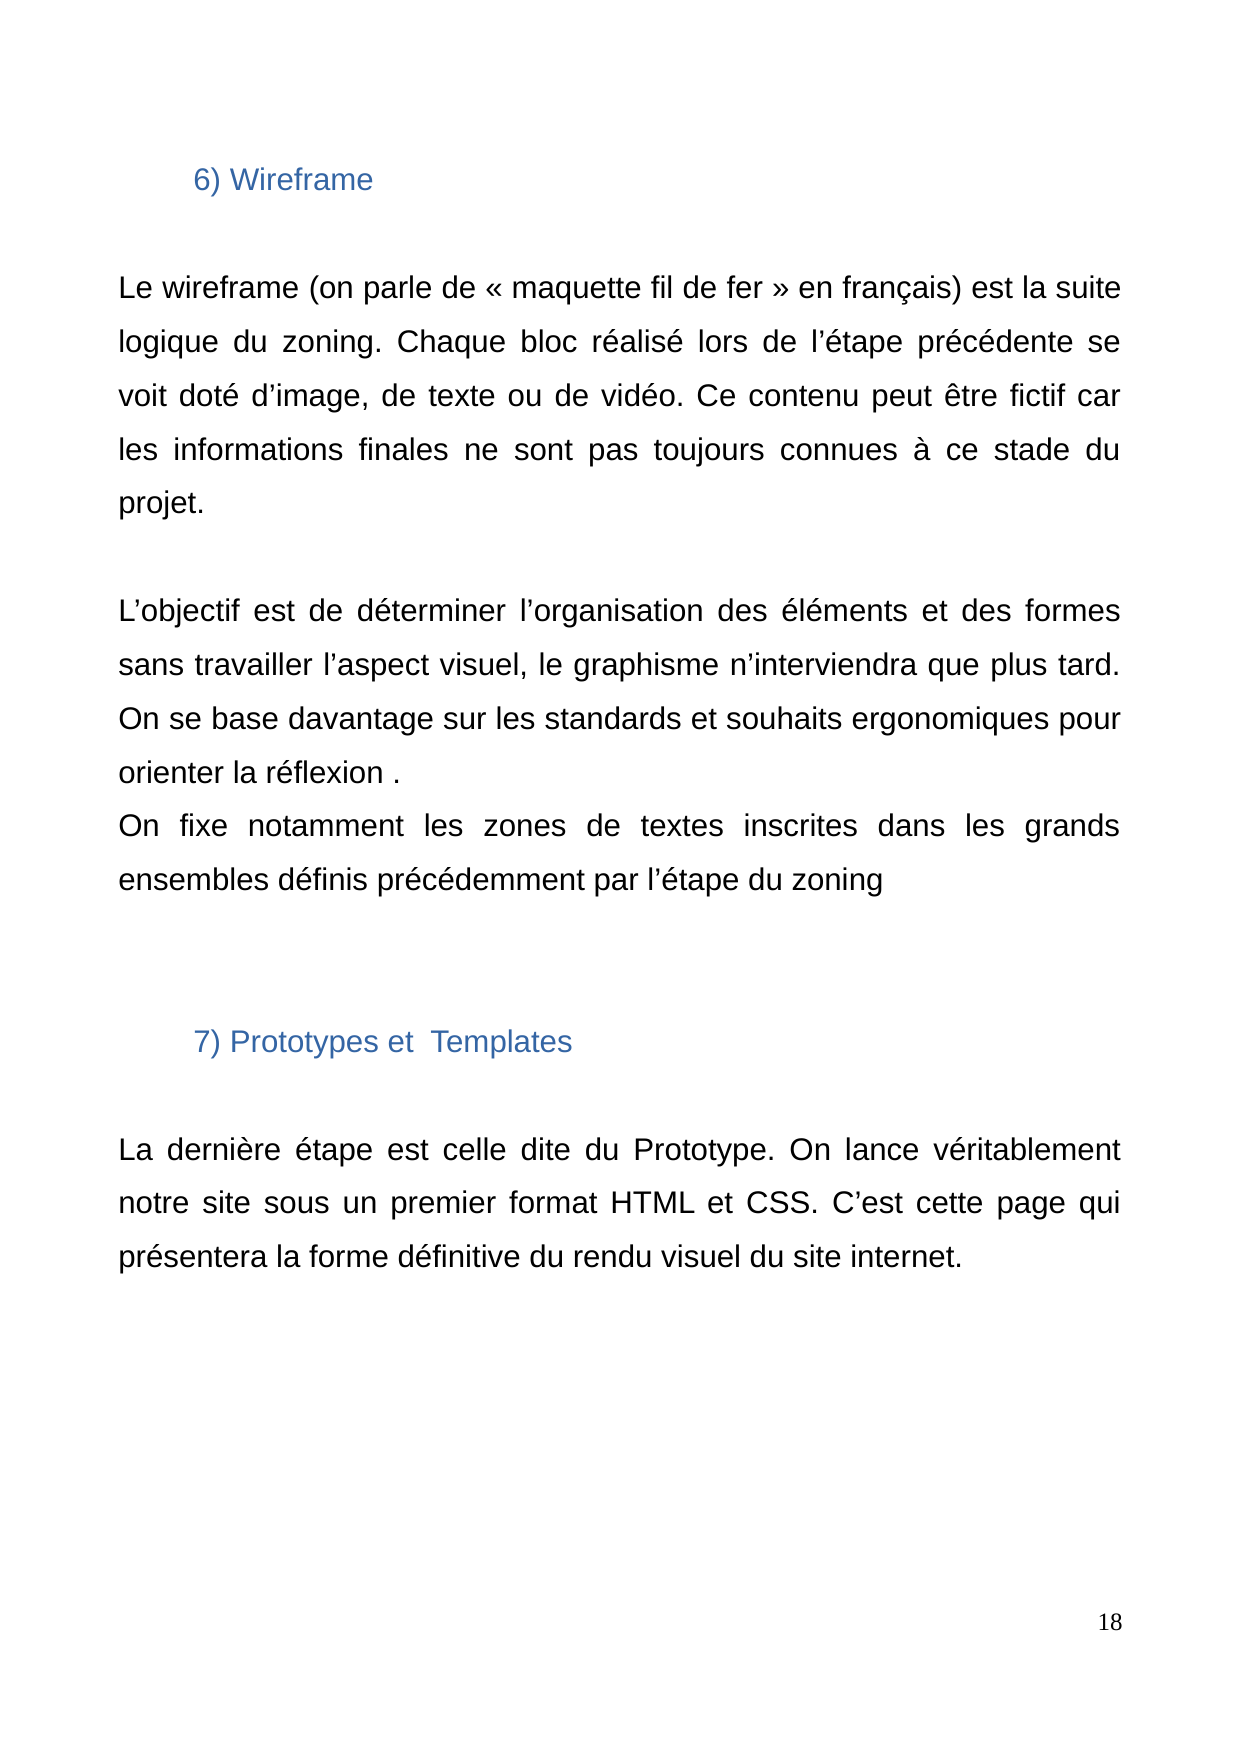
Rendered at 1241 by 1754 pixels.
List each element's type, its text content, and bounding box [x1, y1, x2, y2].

text La dernière étape est celle dite du Prototype. On lance véritablement notre site sous un premier format HTML et CSS. C’est cette page qui présentera la forme définitive du rendu visuel du site internet. [118, 1131, 1122, 1274]
text L’objectif est de déterminer l’organisation des éléments et des formes sans travailler l’aspect visuel, le graphisme n’interviendra que plus tard. On se base davantage sur les standards et souhaits ergonomiques pour orienter la réflexion . [118, 538, 1122, 789]
text 6) Wireframe [118, 161, 1122, 197]
text 7) Prototypes et Templates [118, 1023, 1122, 1059]
text On fixe notamment les zones de textes inscrites dans les grands ensembles définis précédemment par l’étape du zoning [118, 807, 1122, 897]
text Le wireframe (on parle de « maquette fil de fer » en français) est la suite logique du zoning. Chaque bloc réalisé lors de l’étape précédente se voit doté d’image, de texte ou de vidéo. Ce contenu peut être fictif car les informations finales ne sont pas toujours connues à ce stade du projet. [118, 269, 1122, 520]
